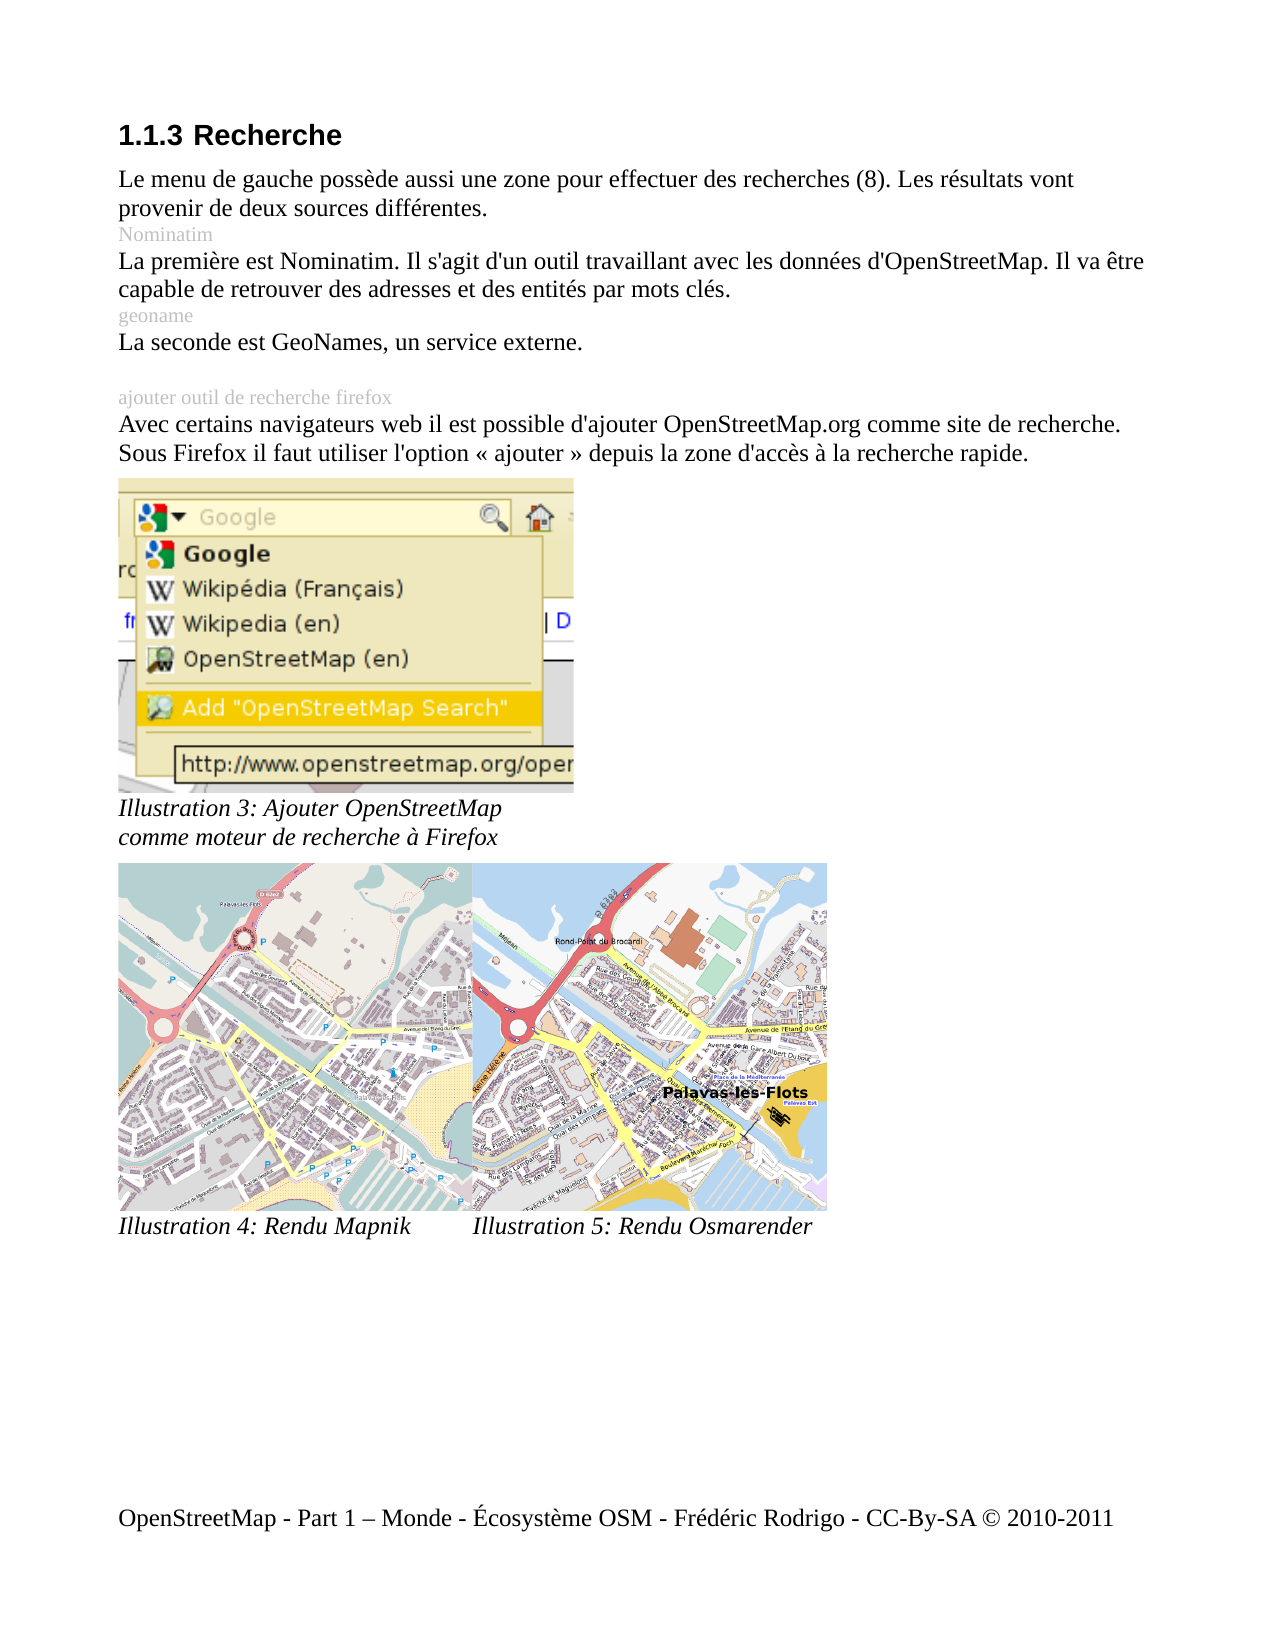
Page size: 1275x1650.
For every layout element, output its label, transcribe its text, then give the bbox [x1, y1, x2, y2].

text Avec certains navigateurs web il est possible d'ajouter OpenStreetMap.org comme site de recherche. Sous Firefox il faut utiliser l'option « ajouter » depuis la zone d'accès à la recherche rapide. [118, 409, 1157, 466]
picture [118, 478, 574, 793]
text geoname [118, 303, 1157, 327]
text Nominatim [118, 222, 1157, 246]
text Le menu de gauche possède aussi une zone pour effectuer des recherches (8). Les résultats vont provenir de deux sources différentes. [118, 164, 1157, 222]
text Illustration 3: Ajouter OpenStreetMap comme moteur de recherche à Firefox [118, 793, 573, 850]
picture [118, 863, 828, 1211]
text La première est Nominatim. Il s'agit d'un outil travaillant avec les données d'OpenStreetMap. Il va être capable de retrouver des adresses et des entités par mots clés. [118, 246, 1157, 303]
text La seconde est GeoNames, un service externe. [118, 327, 1157, 356]
text Illustration 4: Rendu Mapnik [118, 1211, 472, 1239]
text ajouter outil de recherche firefox [118, 385, 1157, 409]
subtitle Recherche [118, 118, 1157, 152]
text Illustration 5: Rendu Osmarender [472, 1211, 827, 1239]
